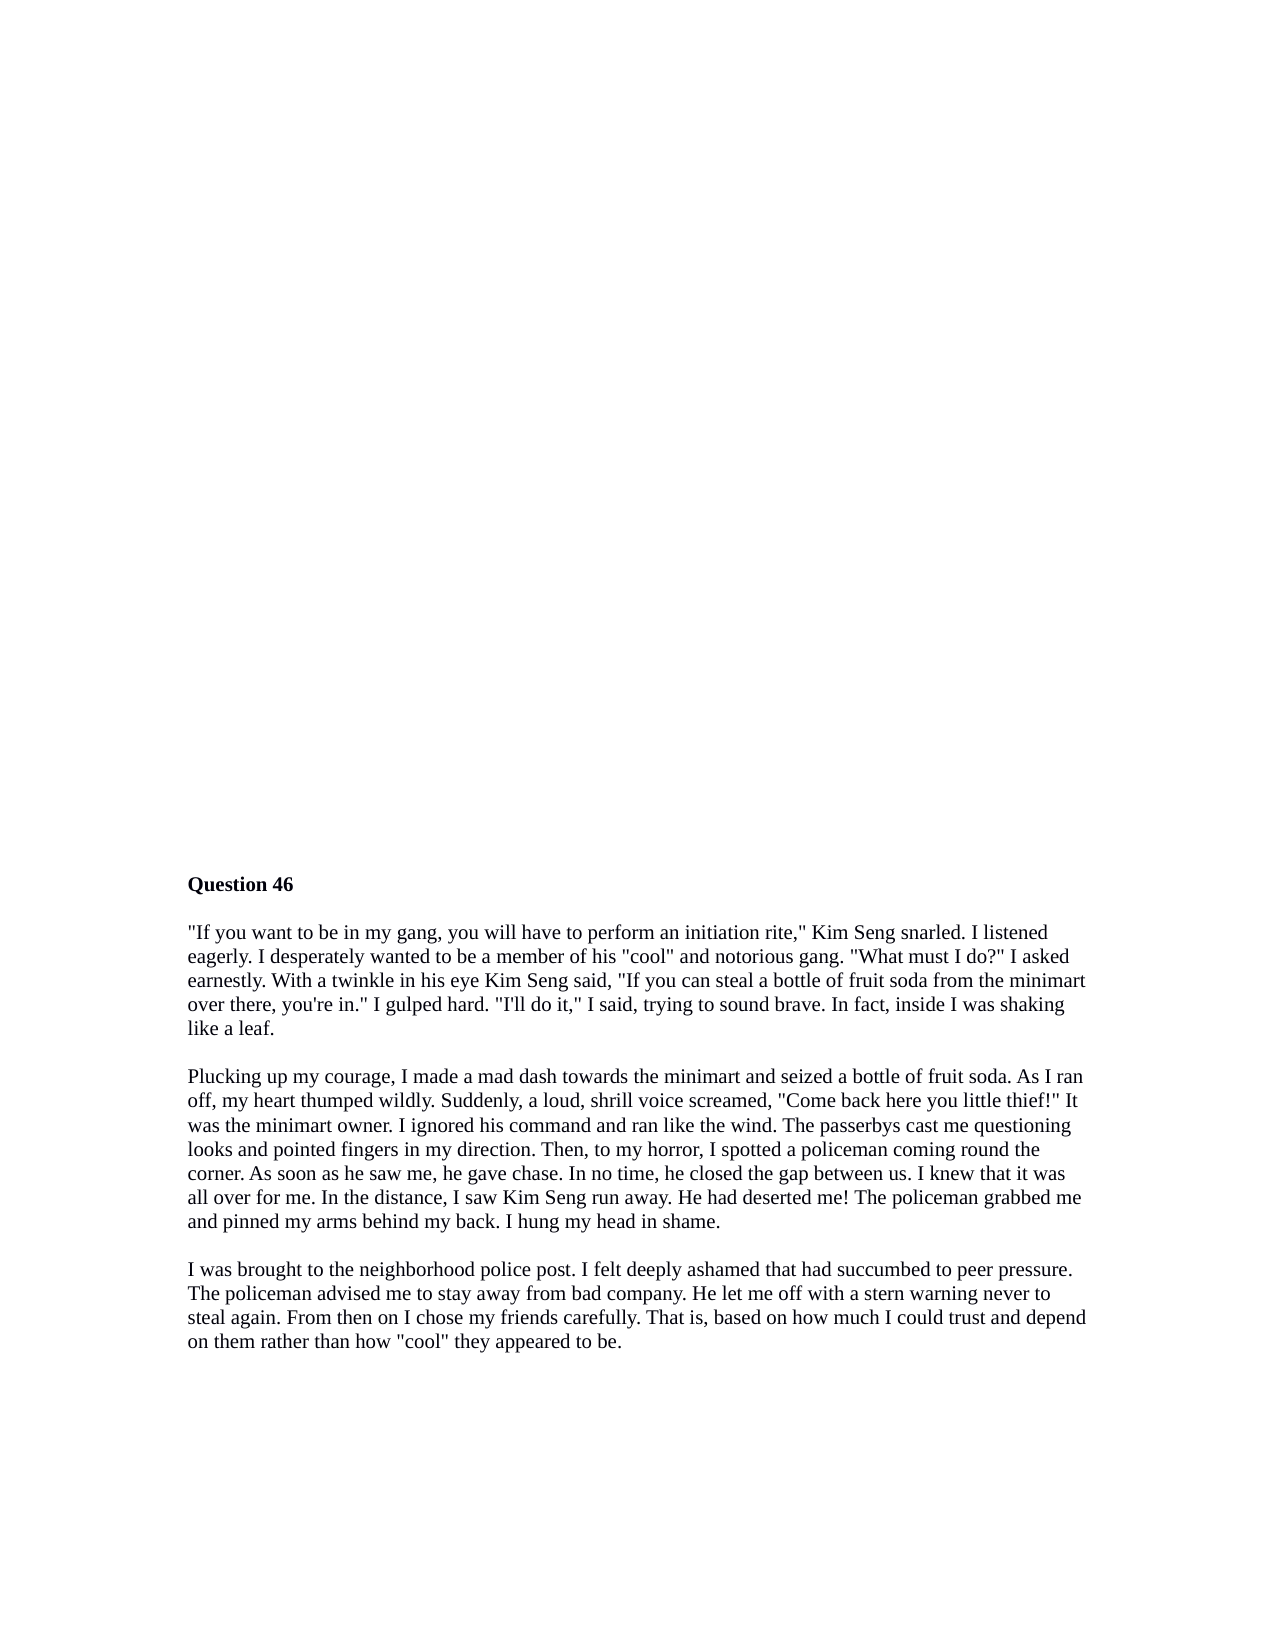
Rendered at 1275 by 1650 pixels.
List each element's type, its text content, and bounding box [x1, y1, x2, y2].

text Plucking up my courage, I made a mad dash towards the minimart and seized a bottle of fruit soda. As I ran off, my heart thumped wildly. Suddenly, a loud, shrill voice screamed, "Come back here you little thief!" It was the minimart owner. I ignored his command and ran like the wind. The passerbys cast me questioning looks and pointed fingers in my direction. Then, to my horror, I spotted a policeman coming round the corner. As soon as he saw me, he gave chase. In no time, he closed the gap between us. I knew that it was all over for me. In the distance, I saw Kim Seng run away. He had deserted me! The policeman grabbed me and pinned my arms behind my back. I hung my head in shame. [187, 1064, 1087, 1233]
text I was brought to the neighborhood police post. I felt deeply ashamed that had succumbed to peer pressure. The policeman advised me to stay away from bad company. He let me off with a stern warning never to steal again. From then on I chose my friends carefully. That is, based on how much I could trust and depend on them rather than how "cool" they appeared to be. [187, 1257, 1087, 1353]
text Question 46 [187, 872, 1087, 896]
text "If you want to be in my gang, you will have to perform an initiation rite," Kim Seng snarled. I listened eagerly. I desperately wanted to be a member of his "cool" and notorious gang. "What must I do?" I asked earnestly. With a twinkle in his eye Kim Seng said, "If you can steal a bottle of fruit soda from the minimart over there, you're in." I gulped hard. "I'll do it," I said, trying to sound brave. In fact, inside I was shaking like a leaf. [187, 920, 1087, 1040]
